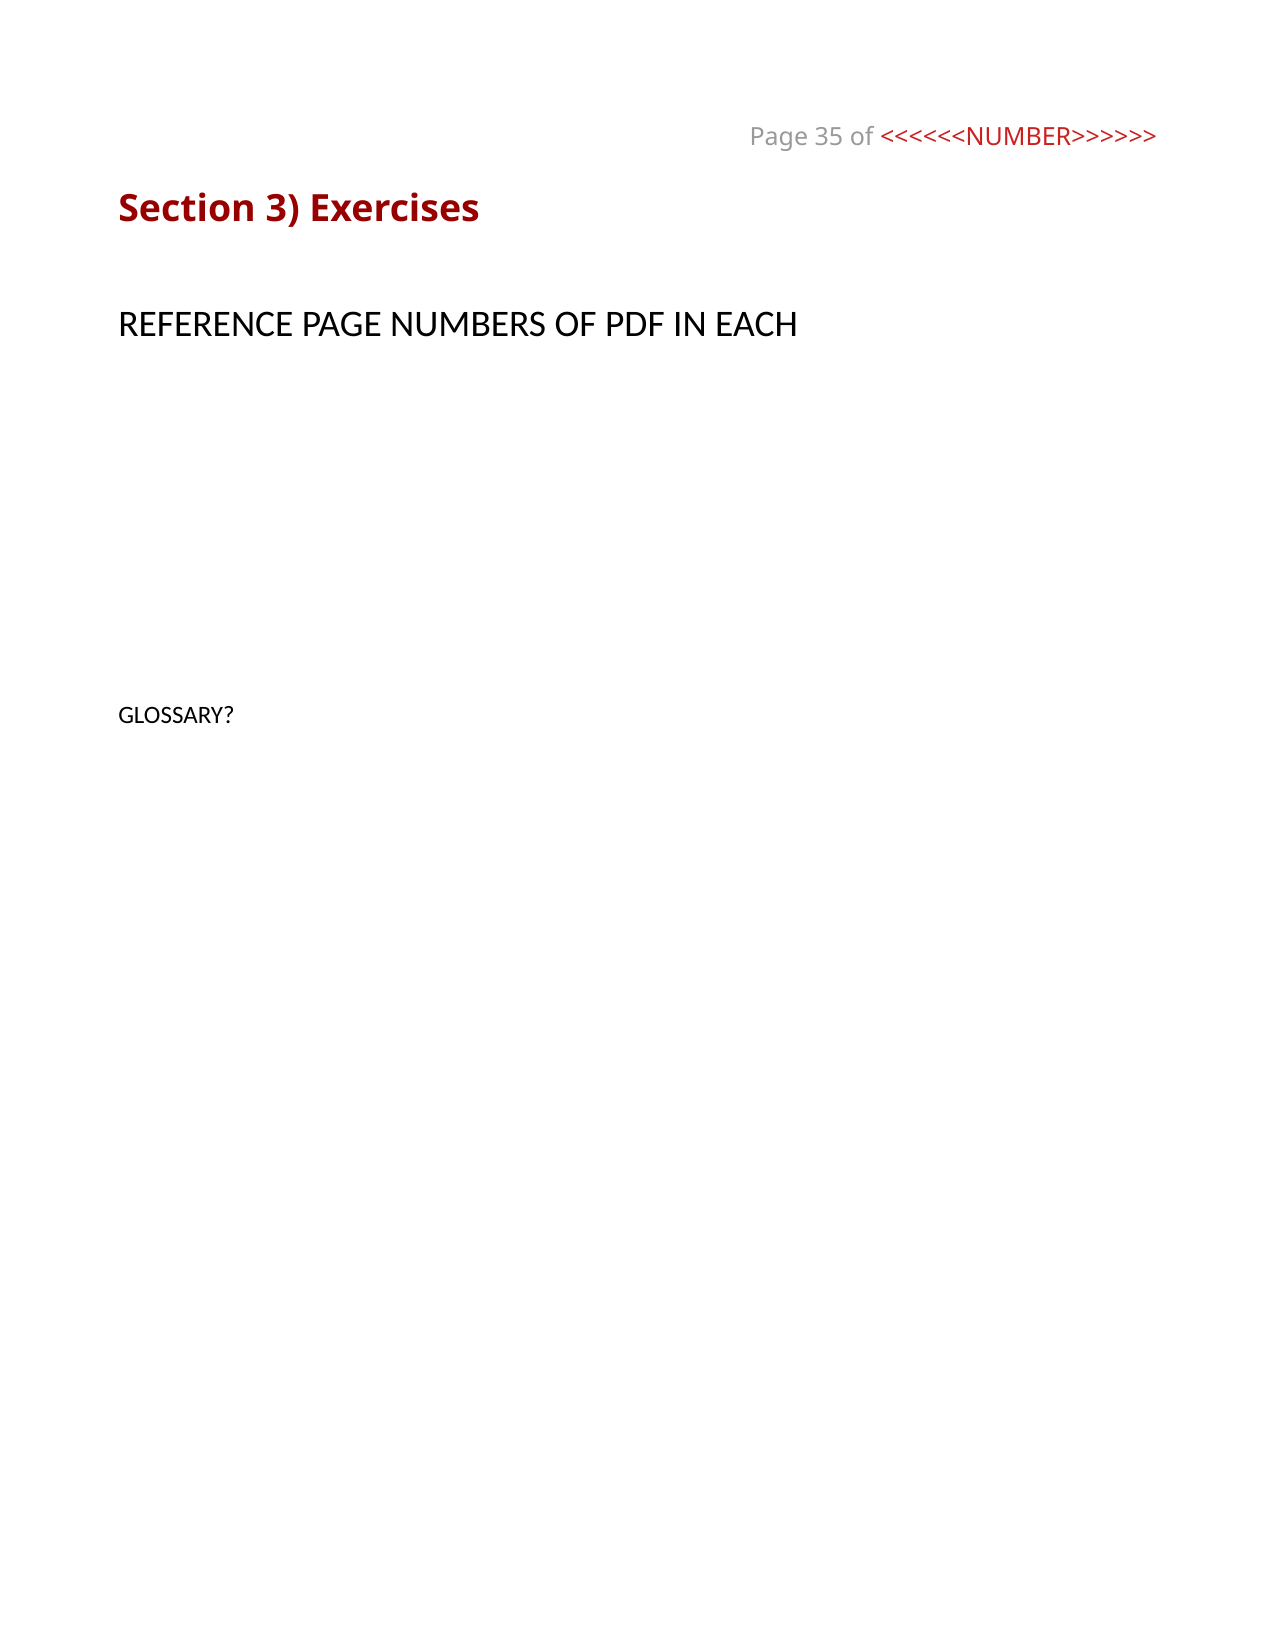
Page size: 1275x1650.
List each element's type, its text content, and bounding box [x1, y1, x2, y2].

text Section 3) Exercises [118, 182, 1157, 233]
text GLOSSARY? [118, 699, 1157, 730]
text REFERENCE PAGE NUMBERS OF PDF IN EACH [118, 300, 1157, 346]
